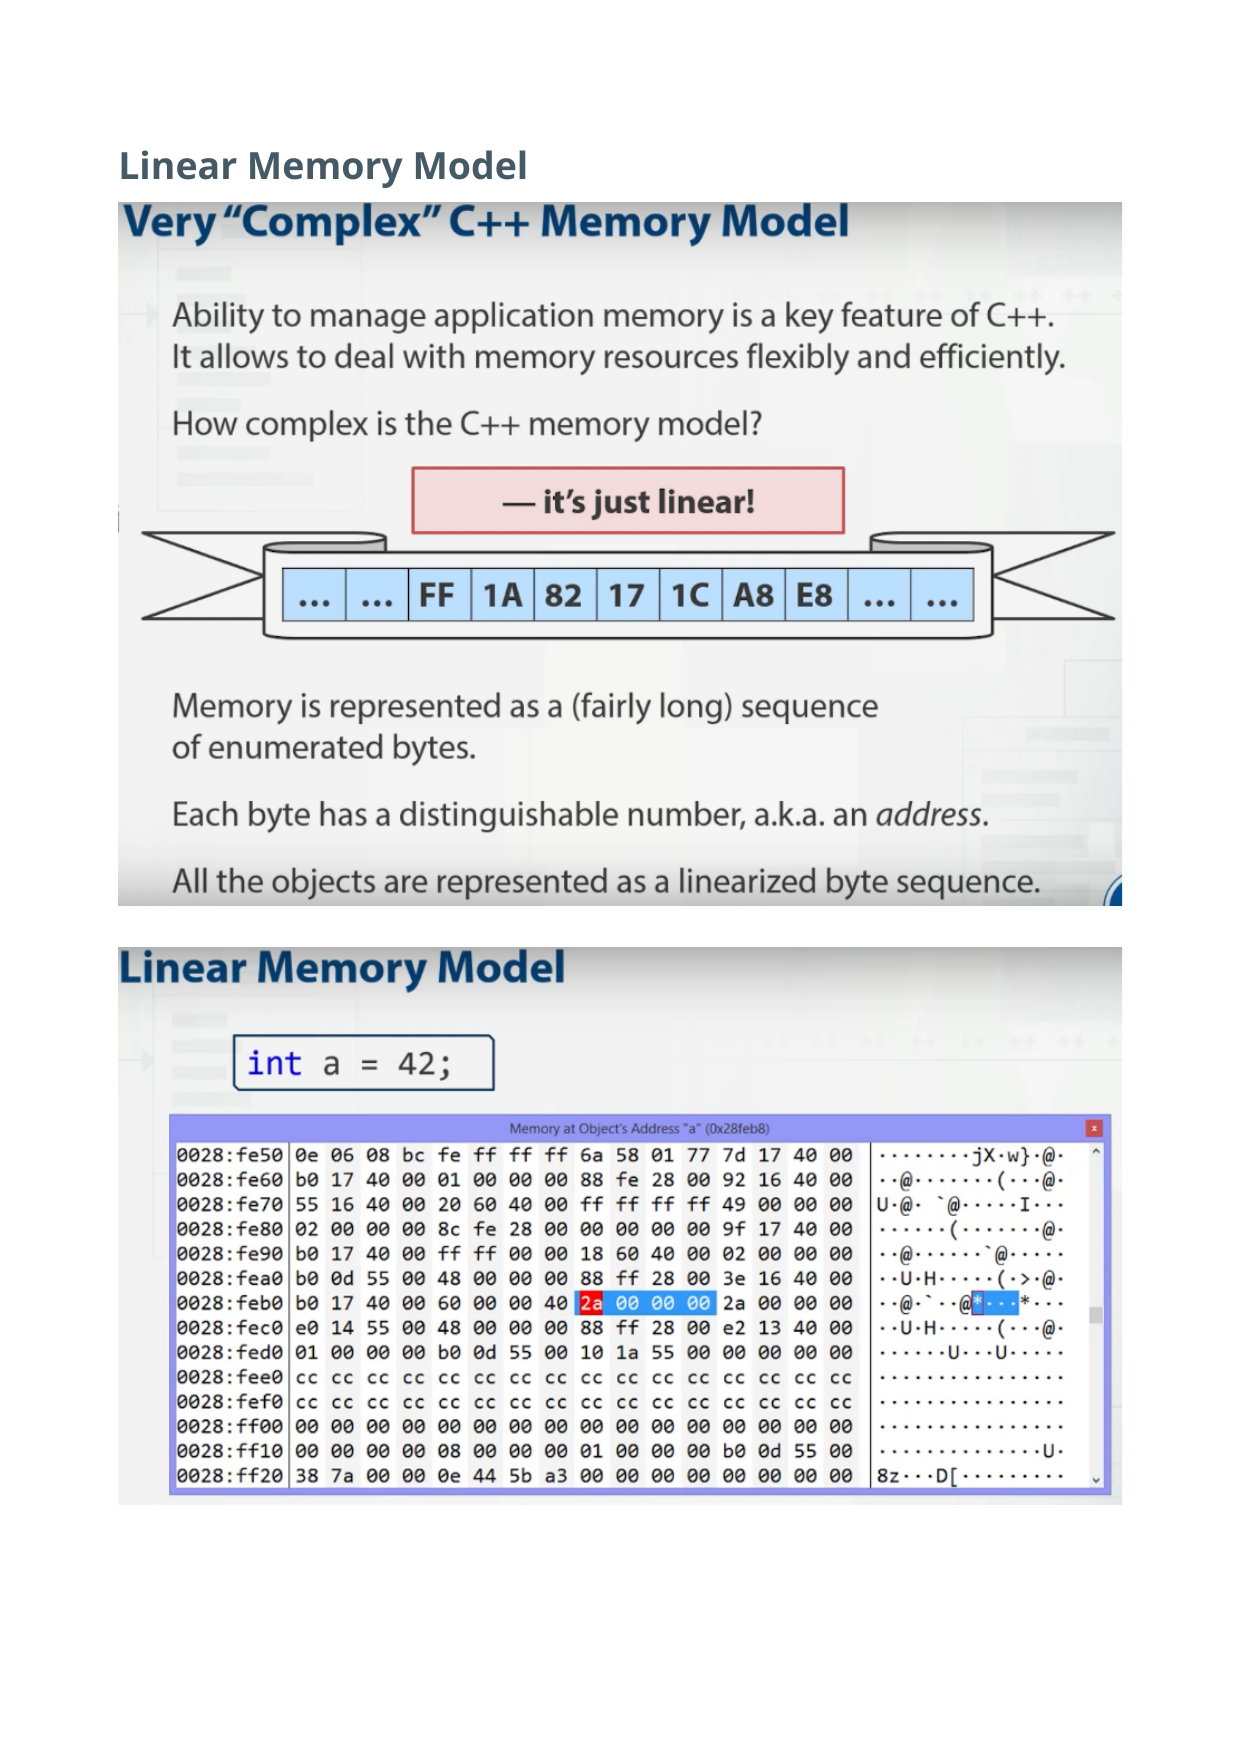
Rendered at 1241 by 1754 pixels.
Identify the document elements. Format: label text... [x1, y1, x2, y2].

picture [118, 202, 1123, 906]
subtitle Linear Memory Model [118, 139, 1122, 190]
picture [118, 947, 1123, 1505]
